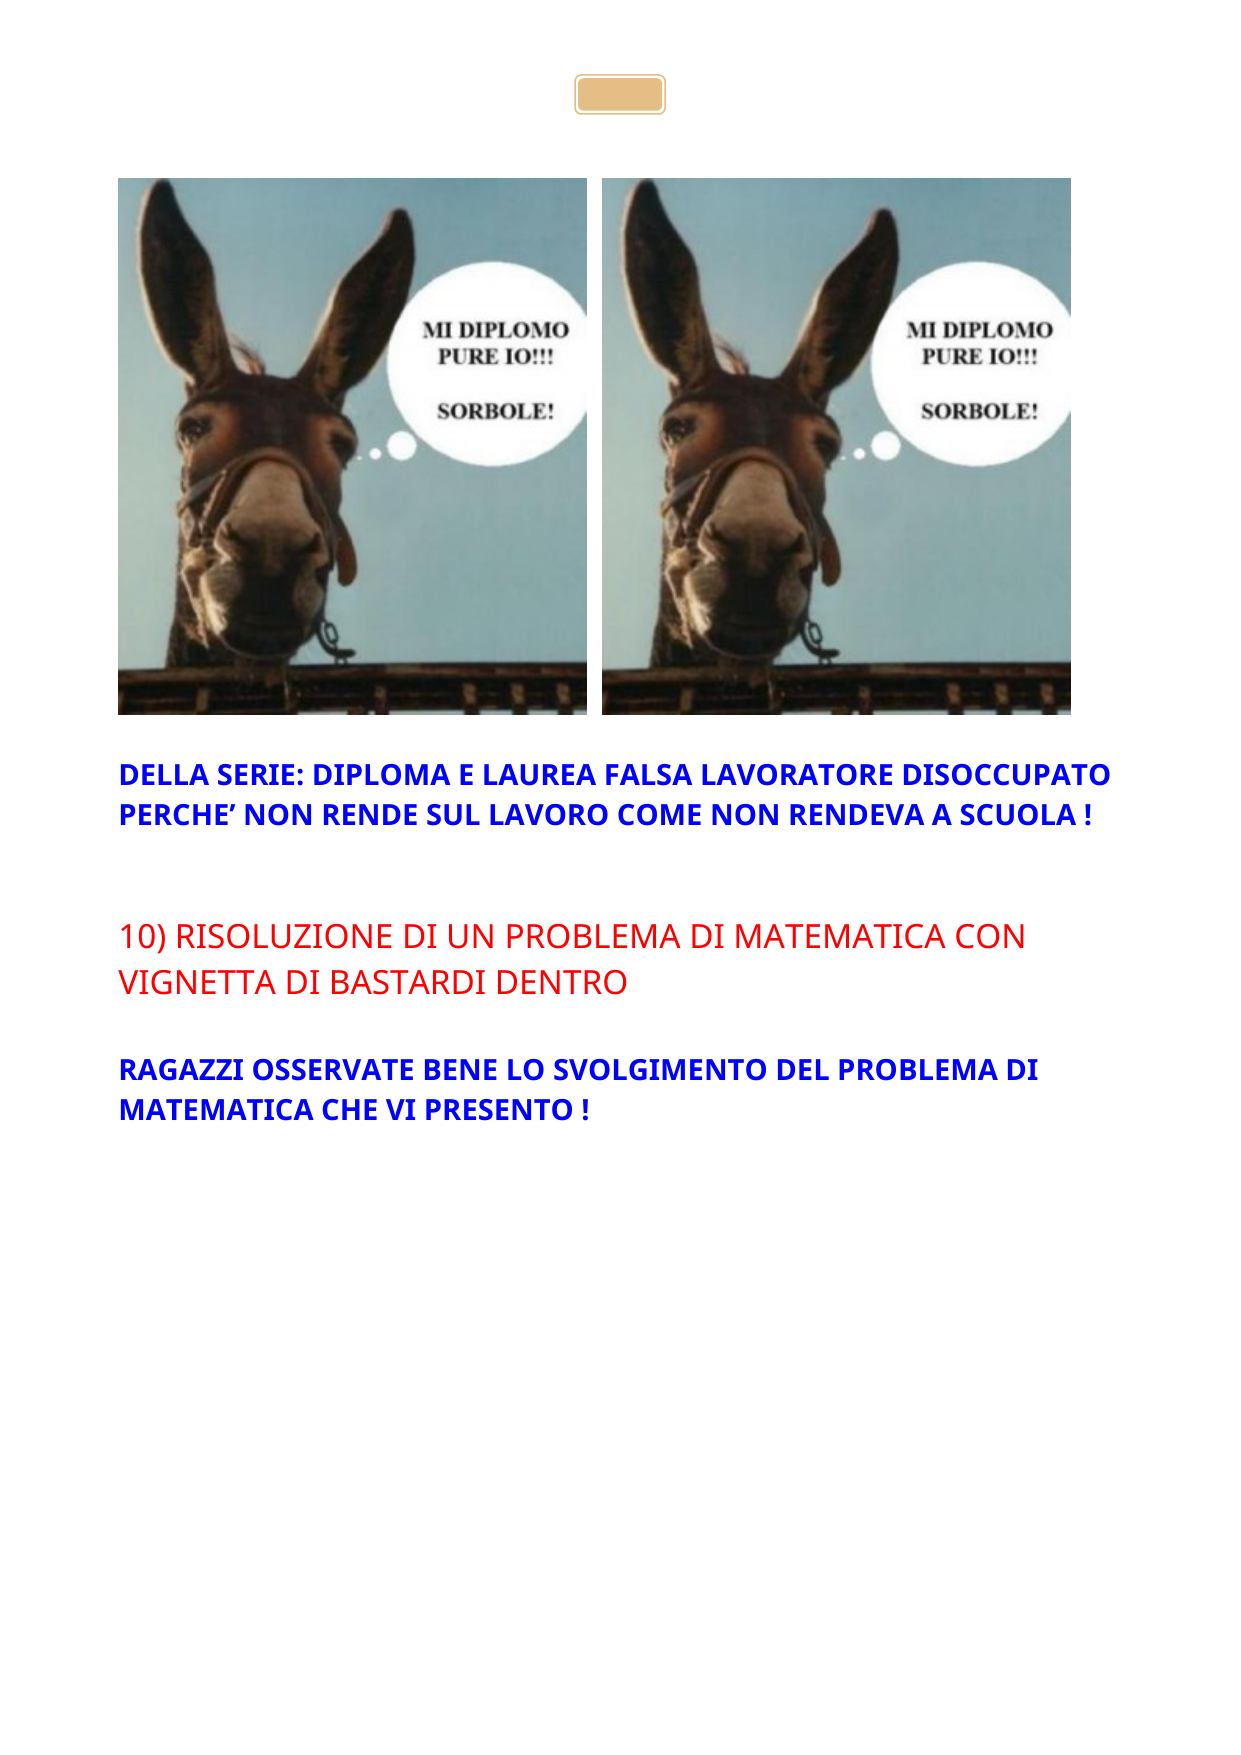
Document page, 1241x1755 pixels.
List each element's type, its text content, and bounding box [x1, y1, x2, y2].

text 10) RISOLUZIONE DI UN PROBLEMA DI MATEMATICA CON VIGNETTA DI BASTARDI DENTRO [118, 913, 1122, 1004]
text RAGAZZI OSSERVATE BENE LO SVOLGIMENTO DEL PROBLEMA DI MATEMATICA CHE VI PRESENTO ! [118, 1049, 1122, 1129]
text DELLA SERIE: DIPLOMA E LAUREA FALSA LAVORATORE DISOCCUPATO PERCHE’ NON RENDE SUL LAVORO COME NON RENDEVA A SCUOLA ! [118, 754, 1122, 834]
